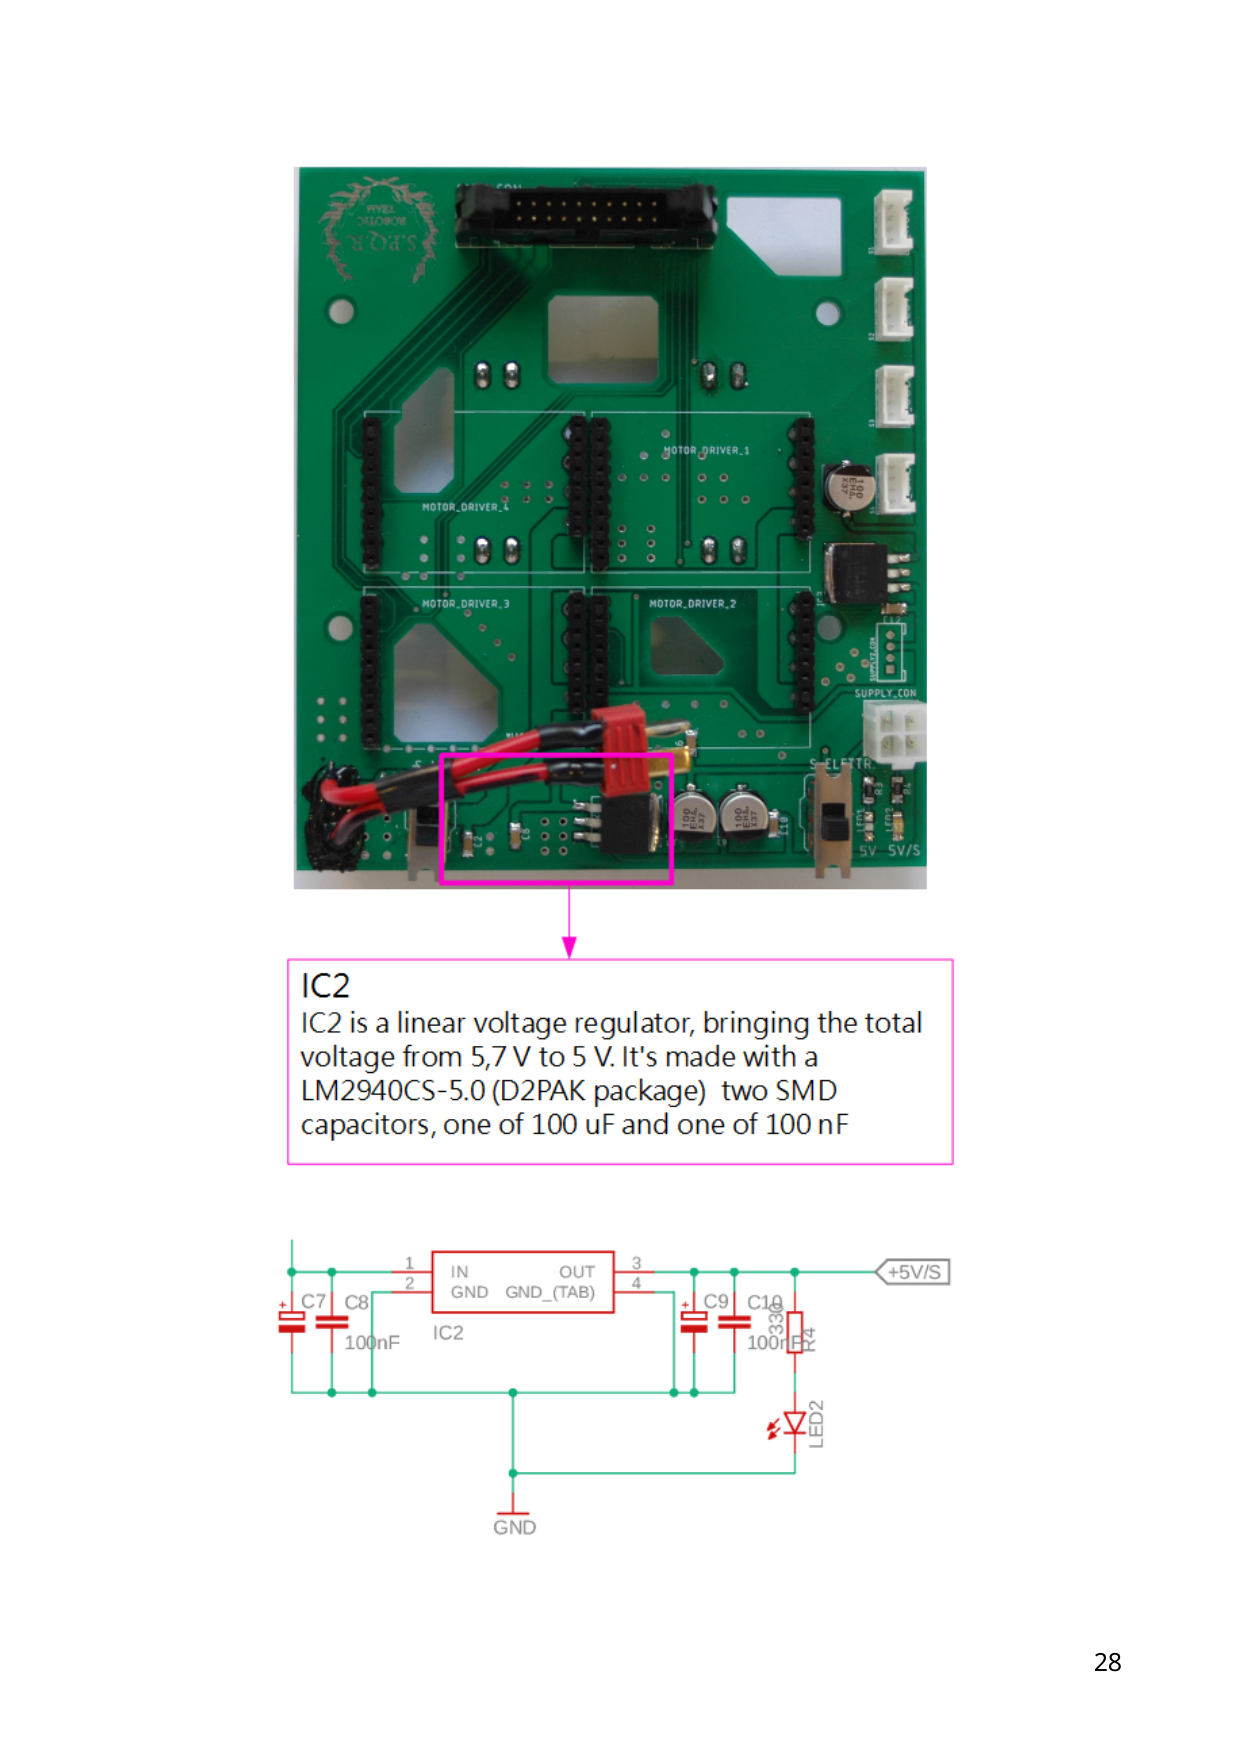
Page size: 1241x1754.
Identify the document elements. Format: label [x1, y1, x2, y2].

picture [83, 90, 1157, 1609]
